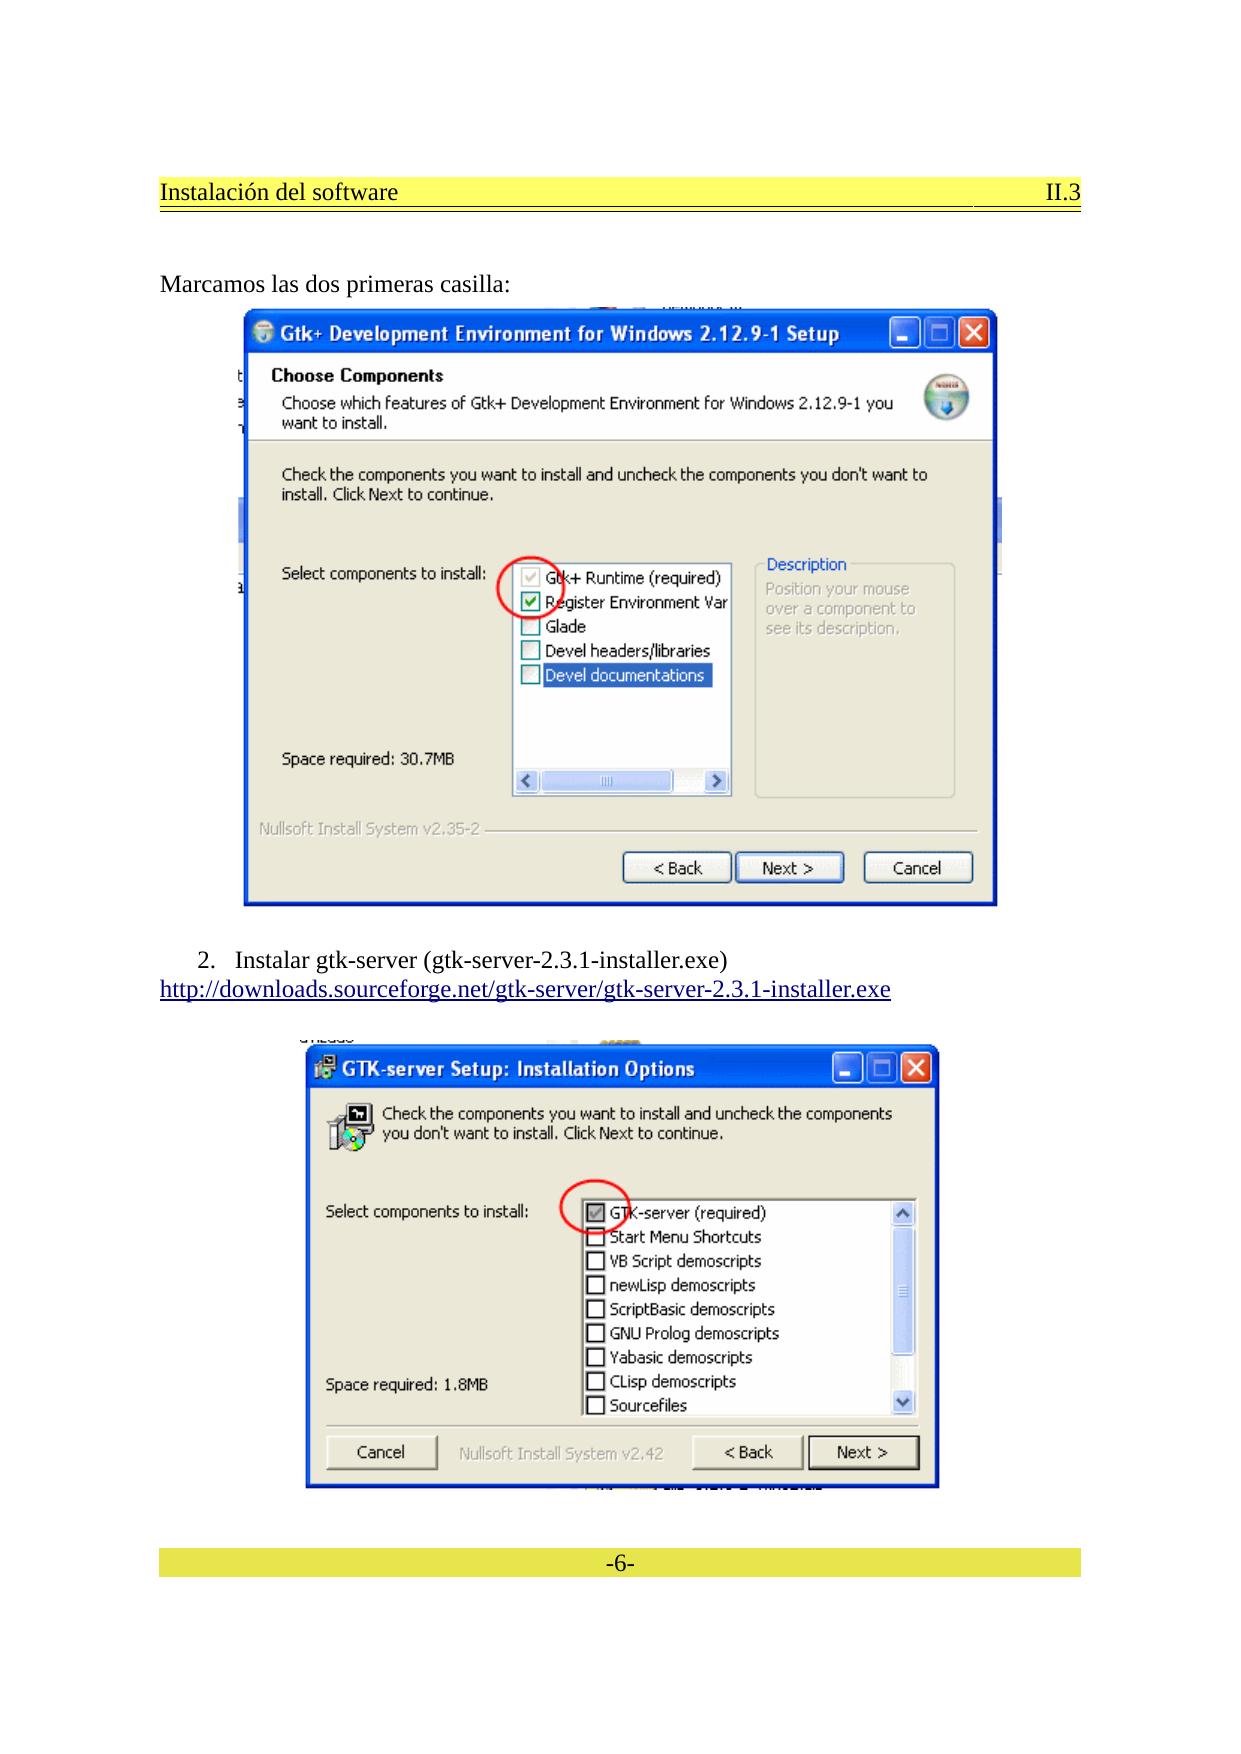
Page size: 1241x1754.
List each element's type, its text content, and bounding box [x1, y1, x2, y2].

text Marcamos las dos primeras casilla: [159, 269, 1081, 298]
text http://downloads.sourceforge.net/gtk-server/gtk-server-2.3.1-installer.exe [159, 974, 1081, 1003]
list Instalar gtk-server (gtk-server-2.3.1-installer.exe) [197, 945, 1081, 974]
picture [238, 307, 1002, 908]
picture [300, 1040, 941, 1490]
